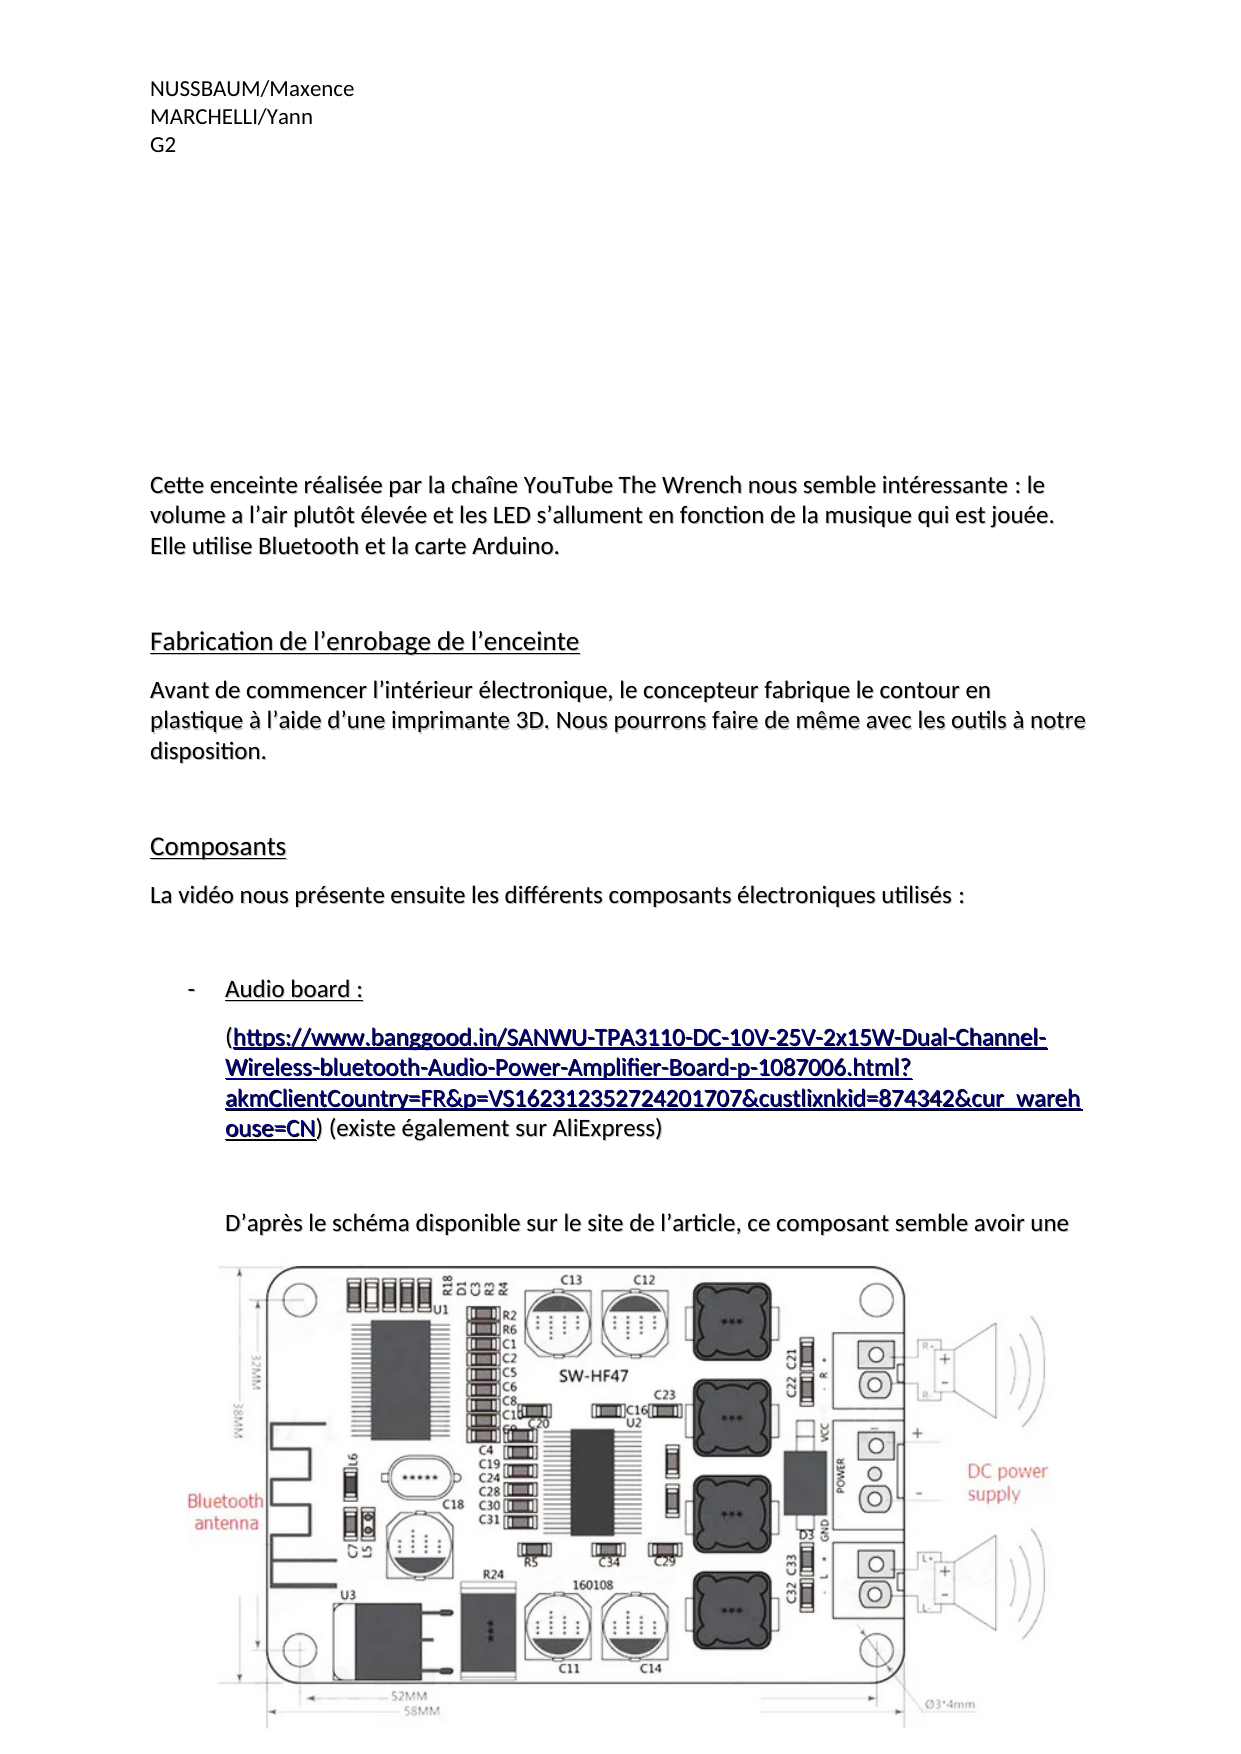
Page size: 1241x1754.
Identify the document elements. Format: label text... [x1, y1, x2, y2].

list (https://www.banggood.in/SANWU-TPA3110-DC-10V-25V-2x15W-Dual-Channel-Wireless-bluetooth-Audio-Power-Amplifier-Board-p-1087006.html?akmClientCountry=FR&p=VS162312352724201707&custlixnkid=874342&cur_warehouse=CN) (existe également sur AliExpress) [225, 1021, 1090, 1143]
text Cette enceinte réalisée par la chaîne YouTube The Wrench nous semble intéressante : le volume a l’air plutôt élevée et les LED s’allument en fonction de la musique qui est jouée. Elle utilise Bluetooth et la carte Arduino. [150, 469, 1090, 561]
list Audio board : [187, 973, 1090, 1004]
text Avant de commencer l’intérieur électronique, le concepteur fabrique le contour en plastique à l’aide d’une imprimante 3D. Nous pourrons faire de même avec les outils à notre disposition. [150, 674, 1090, 766]
list D’après le schéma disponible sur le site de l’article, ce composant semble avoir une entrée Bluetooth ainsi que 2 sorties de son pour brancher deux haut-parleurs. (Nous verrons tous les branchements plus en détail plus tard.) [225, 1207, 1090, 1240]
text Composants [150, 829, 1090, 862]
text Fabrication de l’enrobage de l’enceinte [150, 624, 1090, 657]
text La vidéo nous présente ensuite les différents composants électroniques utilisés : [150, 879, 1090, 910]
